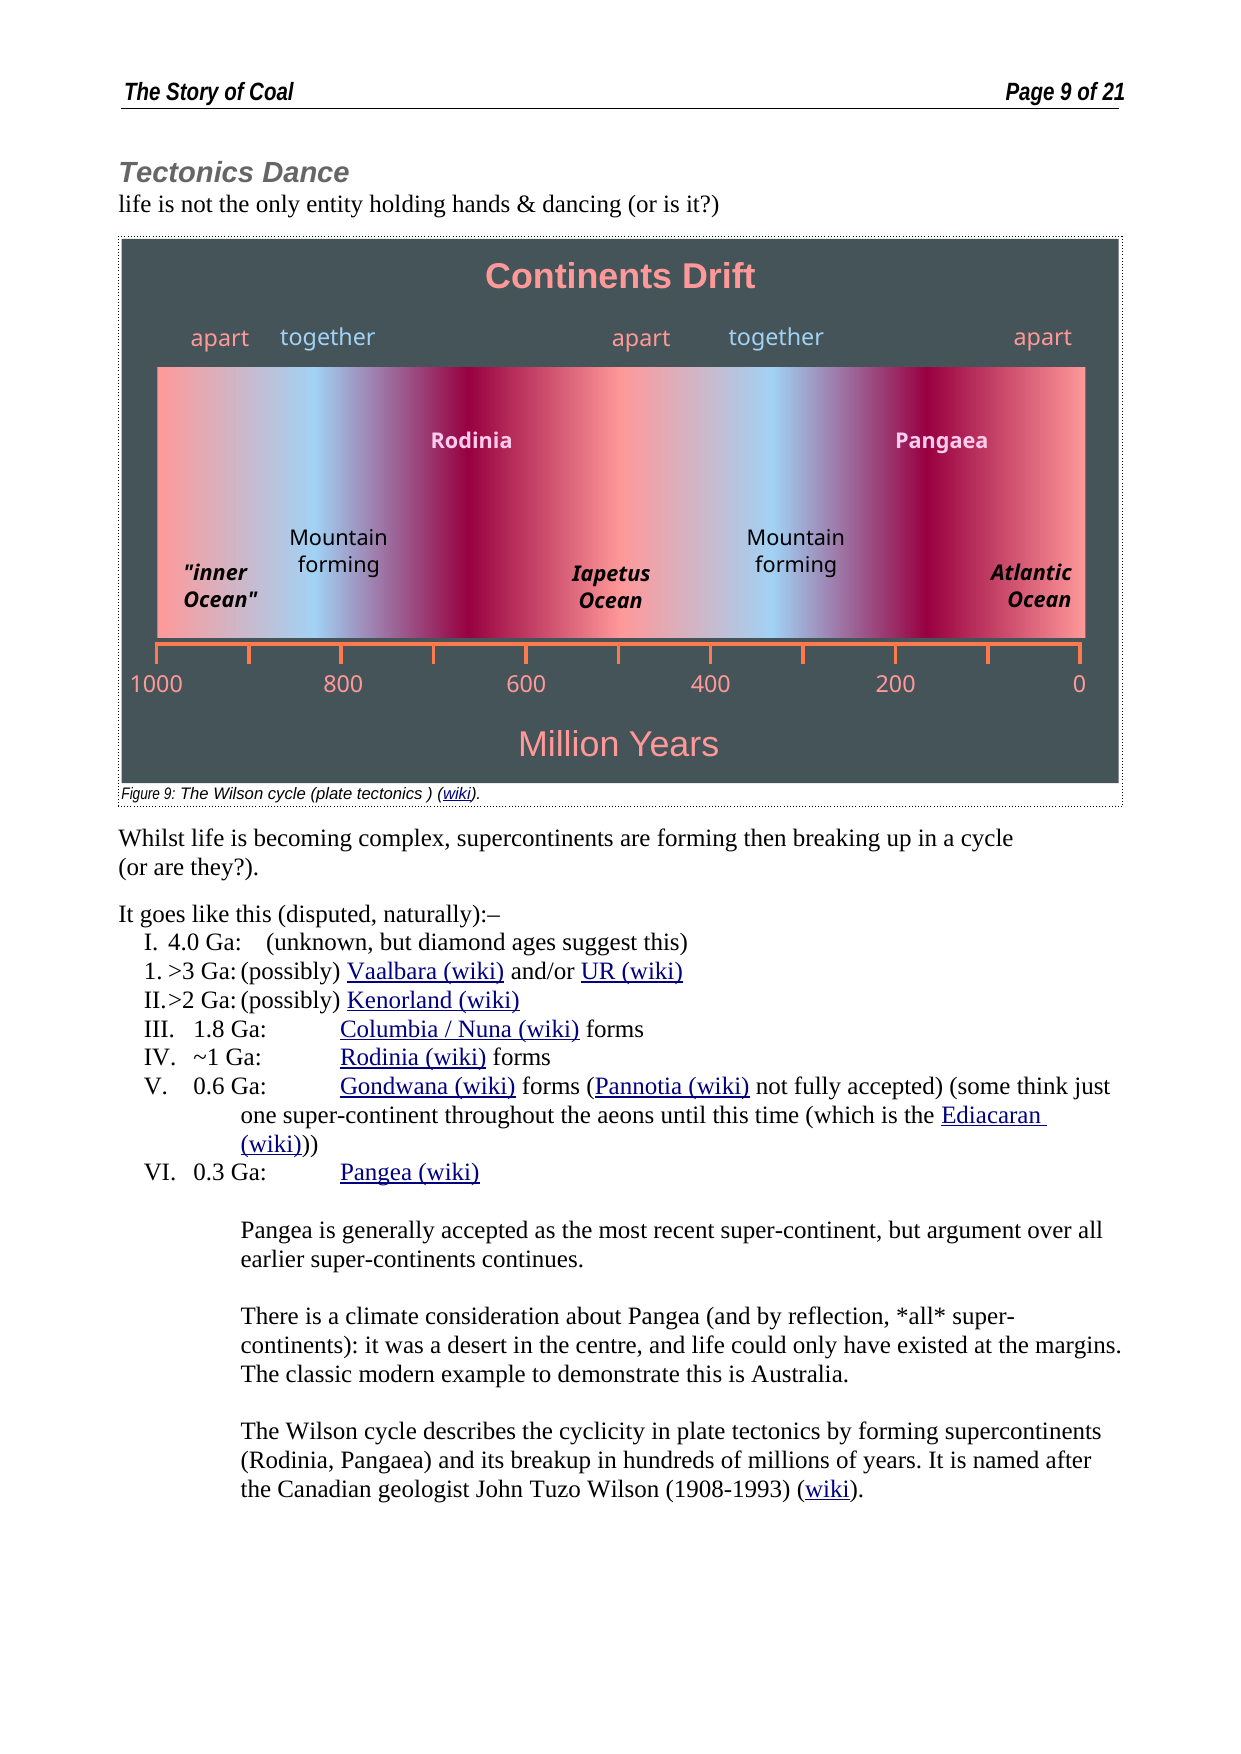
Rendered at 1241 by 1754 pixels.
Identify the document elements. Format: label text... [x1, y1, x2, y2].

text Whilst life is becoming complex, supercontinents are forming then breaking up in a cycle (or are they?). [118, 236, 1122, 881]
list 0.3 Ga: Pangea (wiki) Pangea is generally accepted as the most recent super-continent, but argument over all earlier super-continents continues. There is a climate consideration about Pangea (and by reflection, *all* super-continents): it was a desert in the centre, and life could only have existed at the margins. The classic modern example to demonstrate this is Australia. The Wilson cycle describes the cyclicity in plate tectonics by forming supercontinents (Rodinia, Pangaea) and its breakup in hundreds of millions of years. It is named after the Canadian geologist John Tuzo Wilson (1908-1993) (wiki). [143, 1157, 1122, 1502]
list ~1 Ga: Rodinia (wiki) forms [143, 1042, 1122, 1071]
list >3 Ga: (possibly) Vaalbara (wiki) and/or UR (wiki) [143, 956, 1122, 985]
text life is not the only entity holding hands & dancing (or is it?) [118, 189, 1122, 218]
text It goes like this (disputed, naturally):– [118, 899, 1122, 927]
list 0.6 Ga: Gondwana (wiki) forms (Pannotia (wiki) not fully accepted) (some think just one super-continent throughout the aeons until this time (which is the Ediacaran (wiki))) [143, 1071, 1122, 1157]
text Figure 9: The Wilson cycle (plate tectonics ) (wiki). [121, 784, 1119, 803]
list 4.0 Ga: (unknown, but diamond ages suggest this) [143, 927, 1122, 956]
subtitle Tectonics Dance [118, 156, 1122, 189]
list >2 Ga: (possibly) Kenorland (wiki) [143, 985, 1122, 1014]
list 1.8 Ga: Columbia / Nuna (wiki) forms [143, 1014, 1122, 1042]
